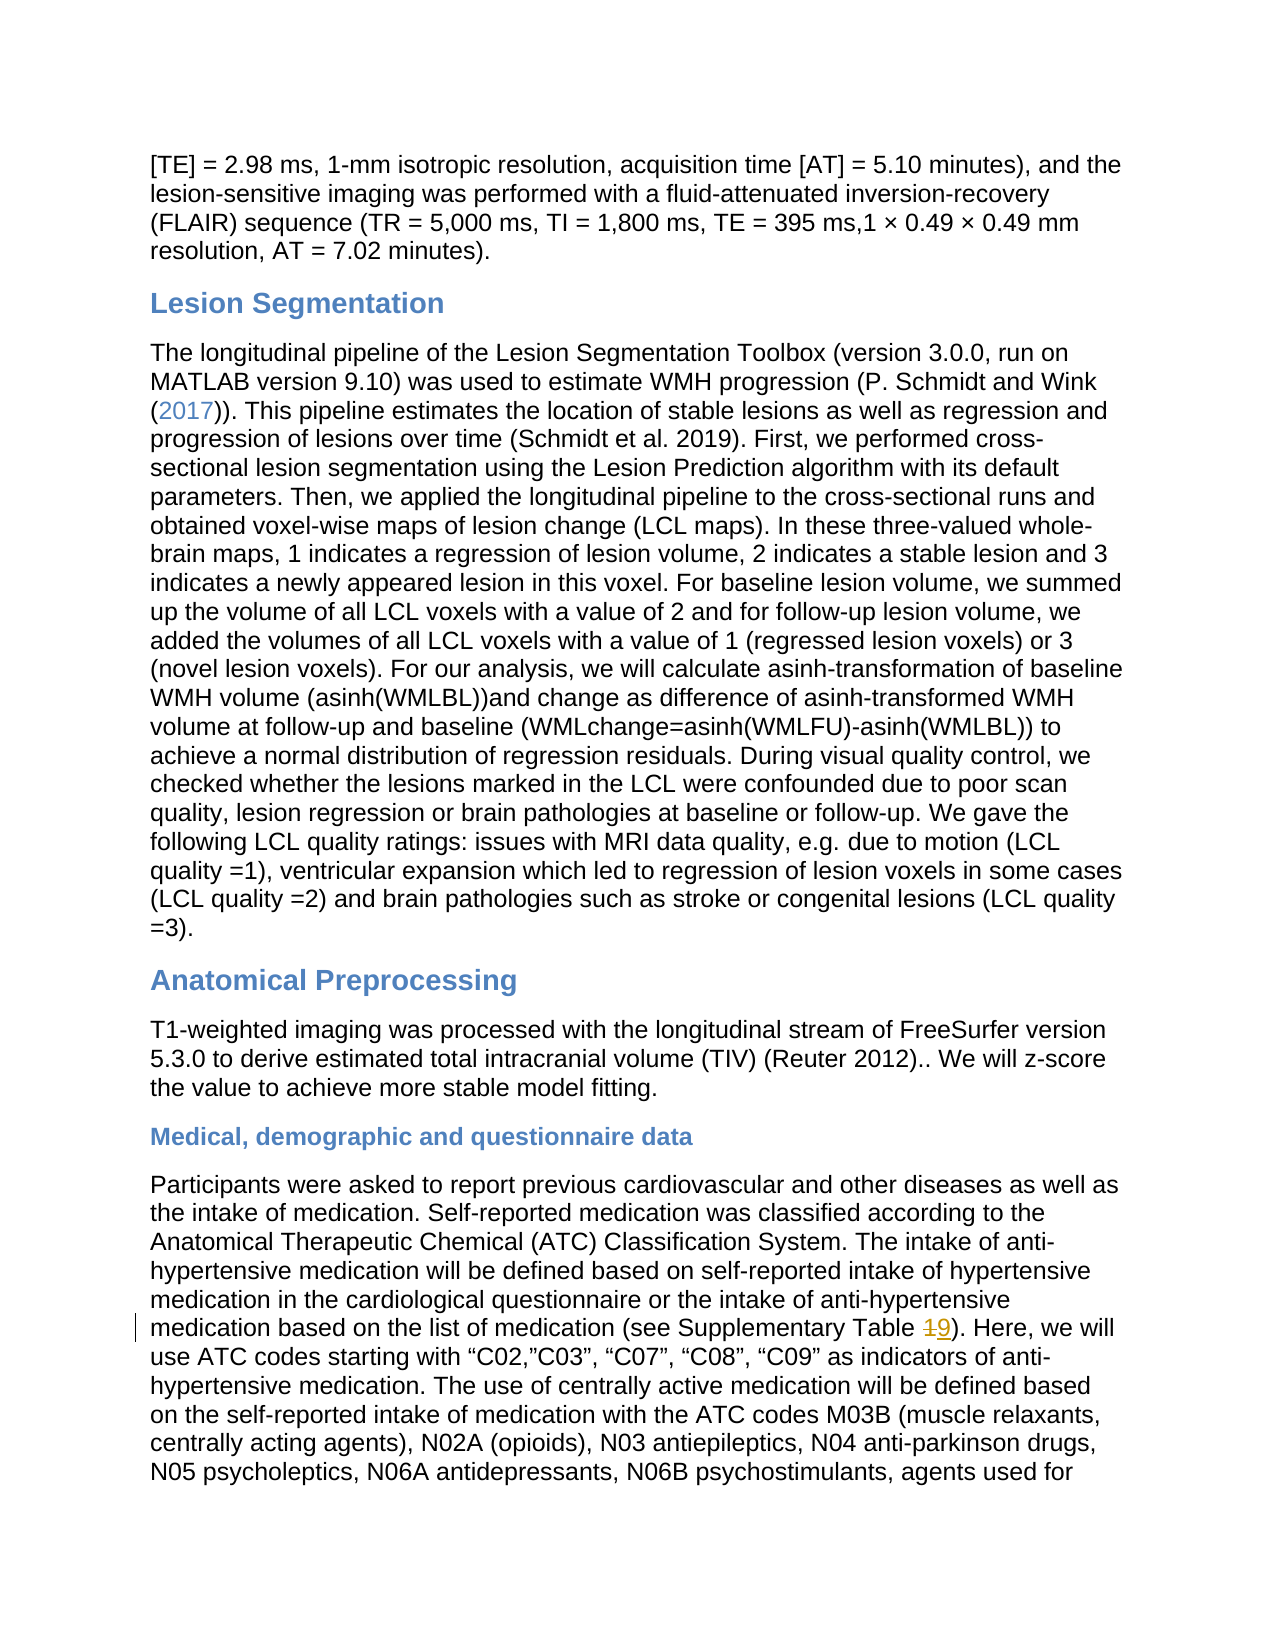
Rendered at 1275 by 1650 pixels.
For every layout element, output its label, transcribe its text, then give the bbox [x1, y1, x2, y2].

subtitle Medical, demographic and questionnaire data [150, 1122, 1125, 1151]
text T1-weighted imaging was processed with the longitudinal stream of FreeSurfer version 5.3.0 to derive estimated total intracranial volume (TIV) (Reuter 2012).. We will z-score the value to achieve more stable model fitting. [150, 1015, 1125, 1101]
text Participants were asked to report previous cardiovascular and other diseases as well as the intake of medication. Self-reported medication was classified according to the Anatomical Therapeutic Chemical (ATC) Classification System. The intake of anti-hypertensive medication will be defined based on self-reported intake of hypertensive medication in the cardiological questionnaire or the intake of anti-hypertensive medication based on the list of medication (see Supplementary Table 9). Here, we will use ATC codes starting with “C02,”C03”, “C07”, “C08”, “C09” as indicators of anti-hypertensive medication. The use of centrally active medication will be defined based on the self-reported intake of medication with the ATC codes M03B (muscle relaxants, centrally acting agents), N02A (opioids), N03 antiepileptics, N04 anti-parkinson drugs, N05 psycholeptics, N06A antidepressants, N06B psychostimulants, agents used for [150, 1169, 1125, 1486]
subtitle Anatomical Preprocessing [150, 963, 1125, 996]
text [TE] = 2.98 ms, 1-mm isotropic resolution, acquisition time [AT] = 5.10 minutes), and the lesion-sensitive imaging was performed with a fluid-attenuated inversion-recovery (FLAIR) sequence (TR = 5,000 ms, TI = 1,800 ms, TE = 395 ms,1 × 0.49 × 0.49 mm resolution, AT = 7.02 minutes). [150, 150, 1125, 265]
subtitle Lesion Segmentation [150, 286, 1125, 319]
text The longitudinal pipeline of the Lesion Segmentation Toolbox (version 3.0.0, run on MATLAB version 9.10) was used to estimate WMH progression (P. Schmidt and Wink (2017)). This pipeline estimates the location of stable lesions as well as regression and progression of lesions over time (Schmidt et al. 2019). First, we performed cross-sectional lesion segmentation using the Lesion Prediction algorithm with its default parameters. Then, we applied the longitudinal pipeline to the cross-sectional runs and obtained voxel-wise maps of lesion change (LCL maps). In these three-valued whole-brain maps, 1 indicates a regression of lesion volume, 2 indicates a stable lesion and 3 indicates a newly appeared lesion in this voxel. For baseline lesion volume, we summed up the volume of all LCL voxels with a value of 2 and for follow-up lesion volume, we added the volumes of all LCL voxels with a value of 1 (regressed lesion voxels) or 3 (novel lesion voxels). For our analysis, we will calculate asinh-transformation of baseline WMH volume (asinh(WMLBL))and change as difference of asinh-transformed WMH volume at follow-up and baseline (WMLchange=asinh(WMLFU)-asinh(WMLBL)) to achieve a normal distribution of regression residuals. During visual quality control, we checked whether the lesions marked in the LCL were confounded due to poor scan quality, lesion regression or brain pathologies at baseline or follow-up. We gave the following LCL quality ratings: issues with MRI data quality, e.g. due to motion (LCL quality =1), ventricular expansion which led to regression of lesion voxels in some cases (LCL quality =2) and brain pathologies such as stroke or congenital lesions (LCL quality =3). [150, 338, 1125, 942]
